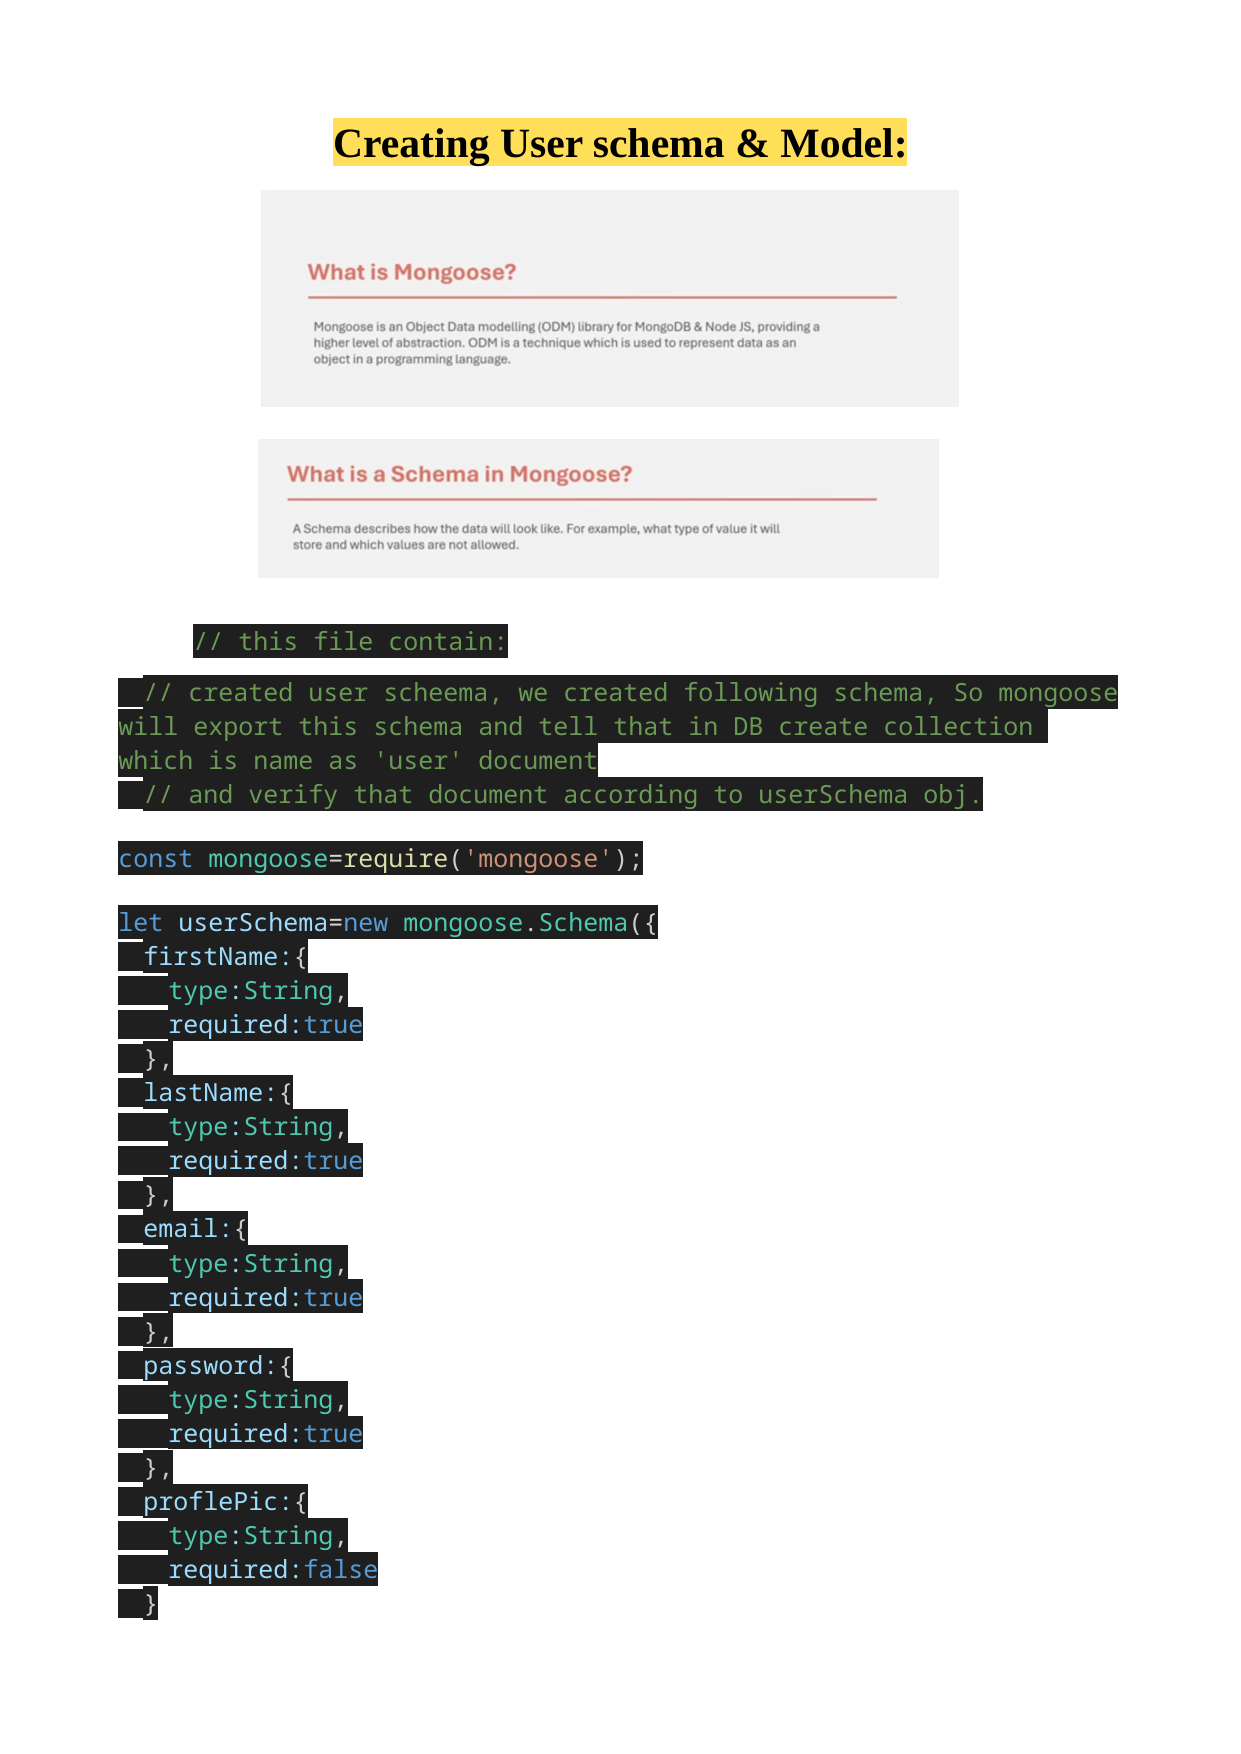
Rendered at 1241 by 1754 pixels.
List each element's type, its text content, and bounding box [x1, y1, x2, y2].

text email:{ [118, 1211, 1122, 1245]
text required:true [118, 1416, 1122, 1449]
text } [118, 1586, 1122, 1620]
text // created user scheema, we created following schema, So mongoose will export this schema and tell that in DB create collection which is name as 'user' document [118, 675, 1122, 777]
text }, [118, 1177, 1122, 1211]
text const mongoose=require('mongoose'); [118, 841, 1122, 875]
text lastName:{ [118, 1075, 1122, 1109]
text // and verify that document according to userSchema obj. [118, 777, 1122, 811]
text required:true [118, 1007, 1122, 1041]
text type:String, [118, 1245, 1122, 1279]
text type:String, [118, 1381, 1122, 1416]
text password:{ [118, 1347, 1122, 1381]
text }, [118, 1041, 1122, 1075]
text required:false [118, 1552, 1122, 1586]
text proflePic:{ [118, 1484, 1122, 1518]
text type:String, [118, 973, 1122, 1007]
text required:true [118, 1279, 1122, 1313]
text type:String, [118, 1518, 1122, 1552]
text type:String, [118, 1109, 1122, 1143]
text let userSchema=new mongoose.Schema({ [118, 904, 1122, 939]
text }, [118, 1449, 1122, 1484]
list // this file contain: [156, 190, 1122, 658]
text firstName:{ [118, 939, 1122, 973]
text Creating User schema & Model: [118, 118, 1122, 166]
text required:true [118, 1143, 1122, 1177]
text }, [118, 1313, 1122, 1347]
